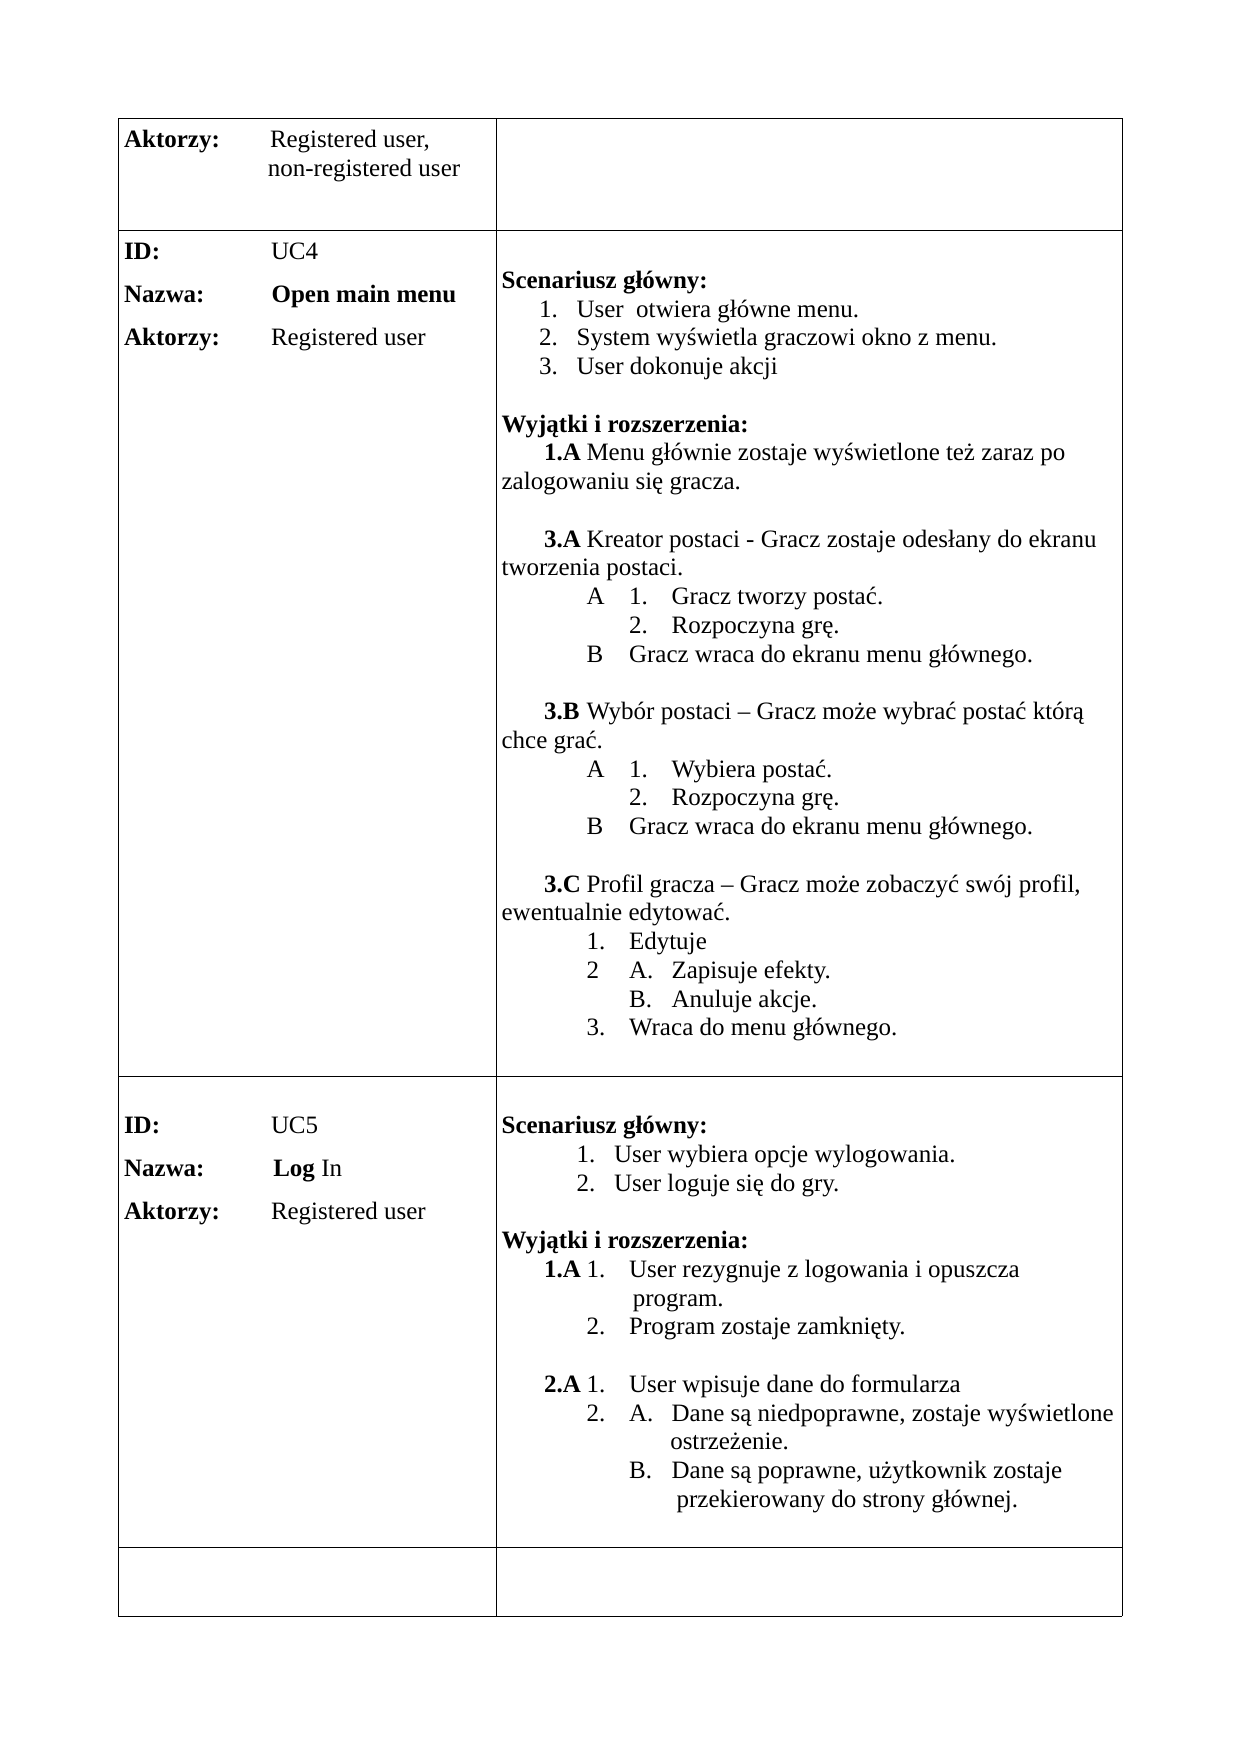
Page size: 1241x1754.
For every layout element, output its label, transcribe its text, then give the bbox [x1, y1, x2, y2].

table_cell [497, 119, 1122, 230]
table_cell [119, 1548, 496, 1616]
table_cell Scenariusz główny: User wybiera opcje wylogowania. User loguje się do gry. Wyjątki i rozszerzenia: 1.A 1. User rezygnuje z logowania i opuszcza program. 2. Program zostaje zamknięty. 2.A 1. User wpisuje dane do formularza 2. A. Dane są niedpoprawne, zostaje wyświetlone ostrzeżenie. B. Dane są poprawne, użytkownik zostaje przekierowany do strony głównej. [497, 1077, 1122, 1547]
table_cell Scenariusz główny: User otwiera główne menu. System wyświetla graczowi okno z menu. User dokonuje akcji Wyjątki i rozszerzenia: 1.A Menu głównie zostaje wyświetlone też zaraz po zalogowaniu się gracza. 3.A Kreator postaci - Gracz zostaje odesłany do ekranu tworzenia postaci. A 1. Gracz tworzy postać. 2. Rozpoczyna grę. B Gracz wraca do ekranu menu głównego. 3.B Wybór postaci – Gracz może wybrać postać którą chce grać. A 1. Wybiera postać. 2. Rozpoczyna grę. B Gracz wraca do ekranu menu głównego. 3.C Profil gracza – Gracz może zobaczyć swój profil, ewentualnie edytować. 1. Edytuje 2 A. Zapisuje efekty. B. Anuluje akcje. 3. Wraca do menu głównego. [497, 231, 1122, 1076]
table_cell ID: UC4 Nazwa: Open main menu Aktorzy: Registered user [119, 231, 496, 1076]
table_cell [497, 1548, 1122, 1616]
table_cell Aktorzy: Registered user, non-registered user [119, 119, 496, 230]
table_cell ID: UC5 Nazwa: Log In Aktorzy: Registered user [119, 1077, 496, 1547]
